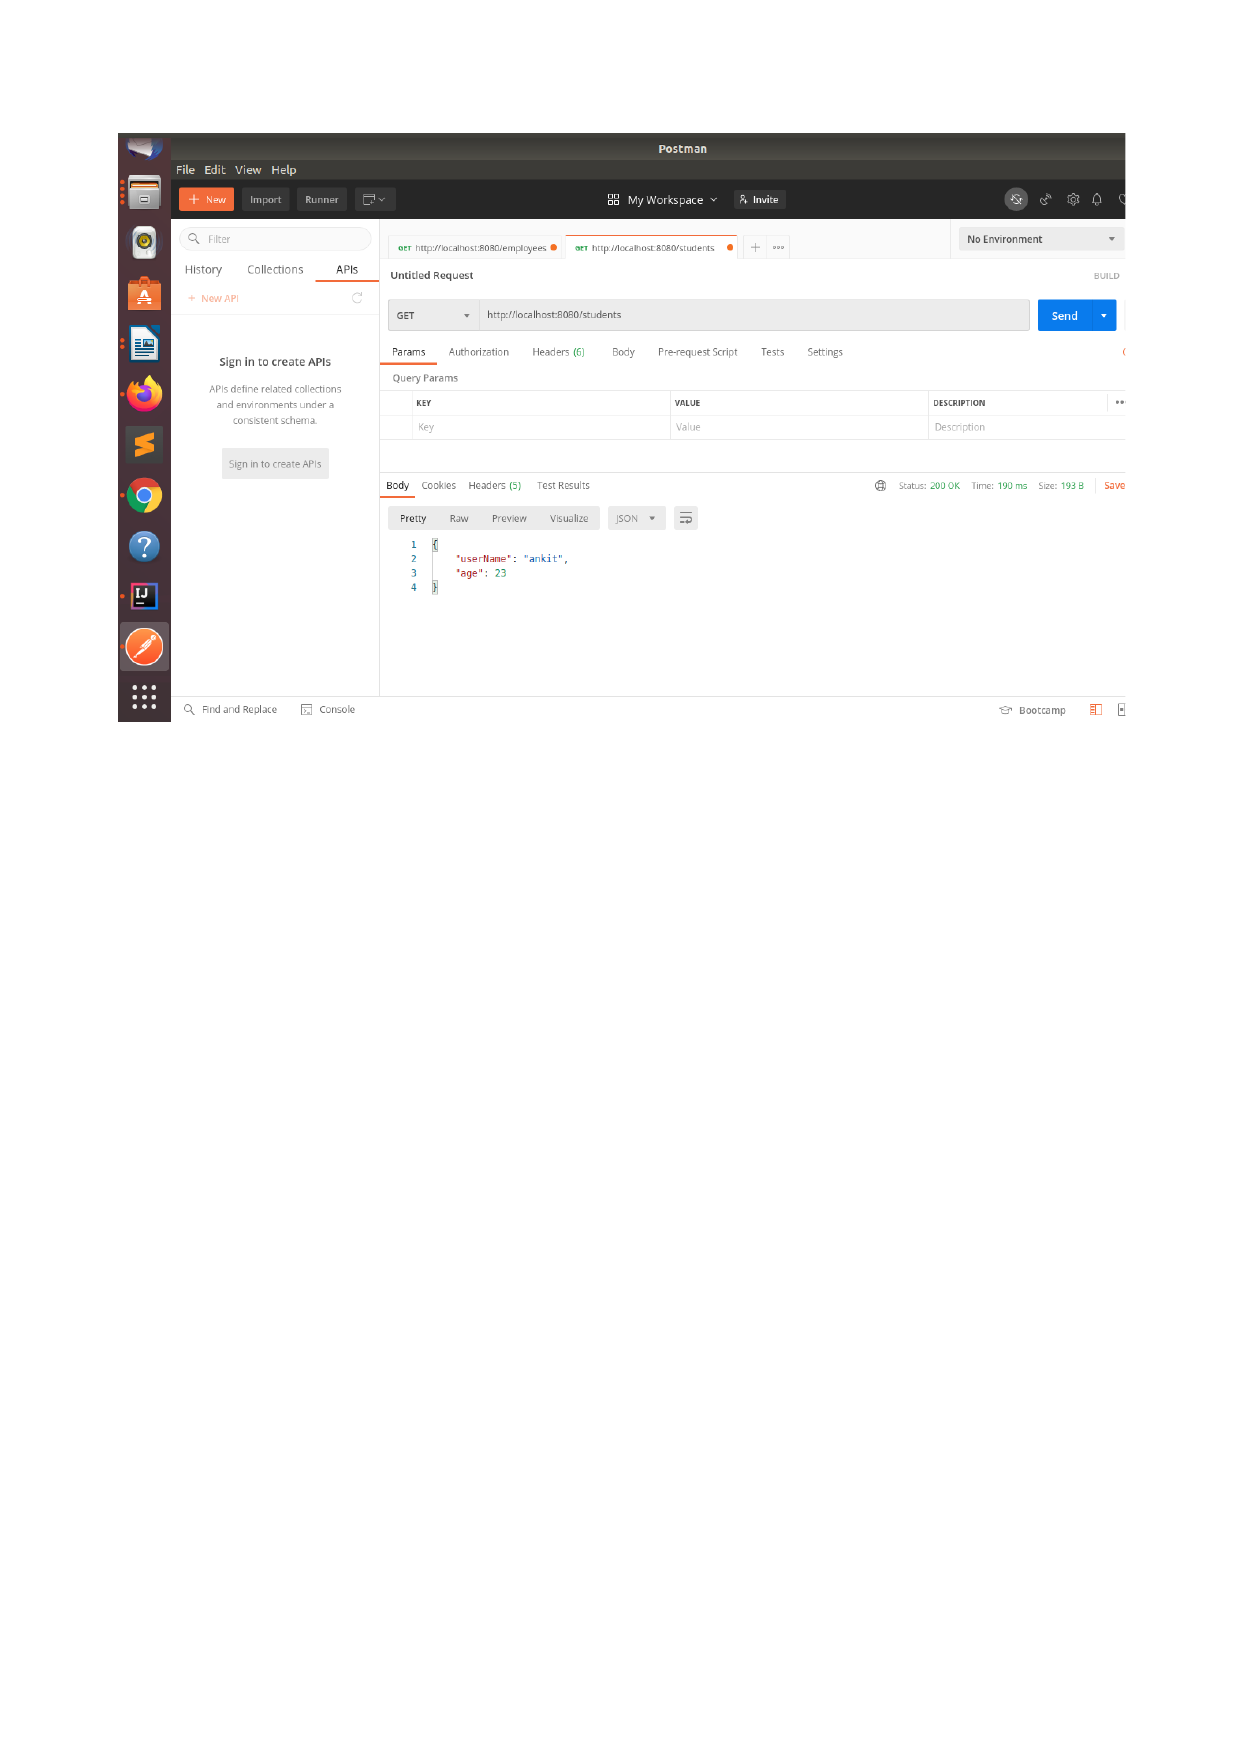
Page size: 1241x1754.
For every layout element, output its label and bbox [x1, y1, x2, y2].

picture [118, 133, 1126, 722]
